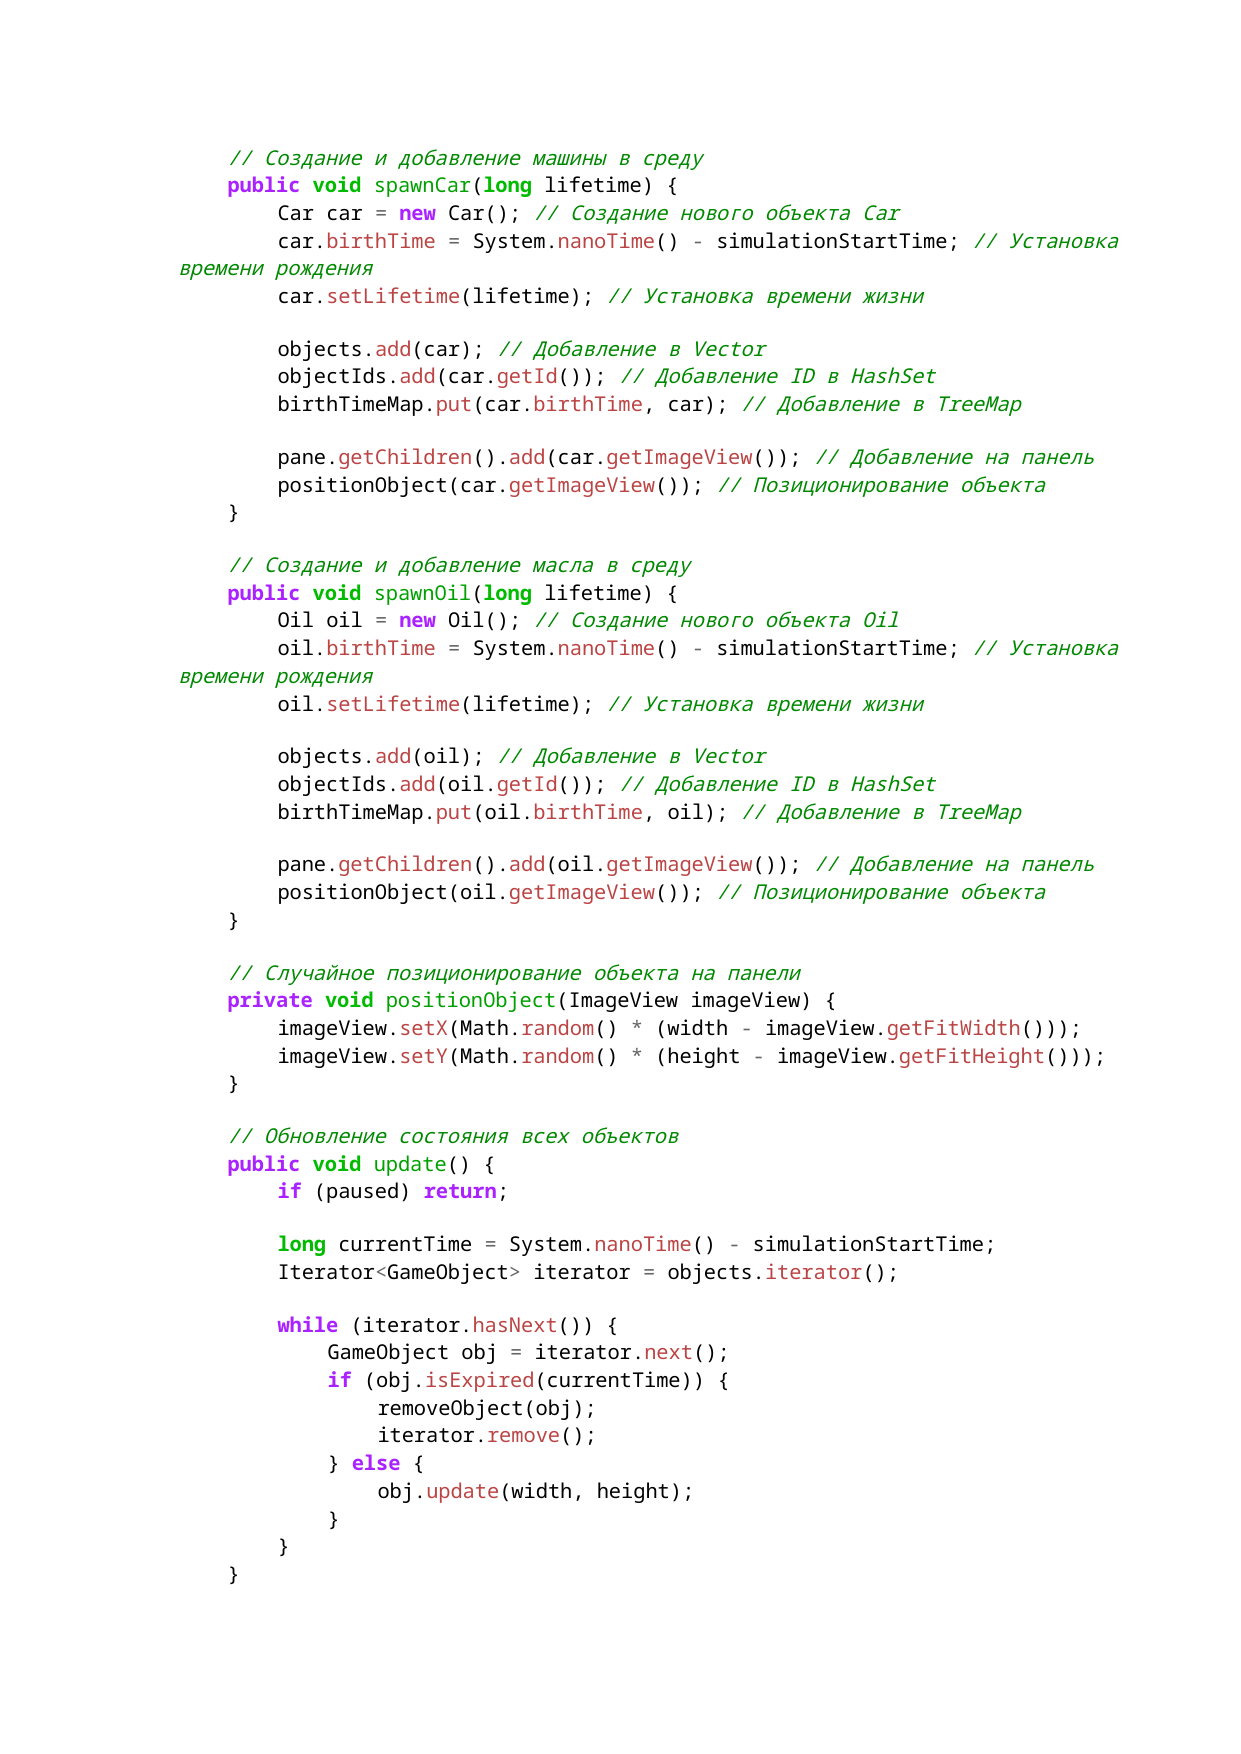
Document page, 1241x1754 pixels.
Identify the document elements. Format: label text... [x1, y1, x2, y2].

text // Создание и добавление машины в среду [177, 143, 1152, 171]
text imageView.setY(Math.random() * (height - imageView.getFitHeight())); [177, 1041, 1152, 1069]
text } [177, 498, 1152, 526]
text long currentTime = System.nanoTime() - simulationStartTime; [177, 1230, 1152, 1257]
text if (paused) return; [177, 1177, 1152, 1205]
text positionObject(oil.getImageView()); // Позиционирование объекта [177, 878, 1152, 905]
text public void spawnCar(long lifetime) { [177, 171, 1152, 198]
text oil.birthTime = System.nanoTime() - simulationStartTime; // Установка времени рождения [177, 634, 1152, 689]
text objectIds.add(car.getId()); // Добавление ID в HashSet [177, 362, 1152, 390]
text Iterator<GameObject> iterator = objects.iterator(); [177, 1257, 1152, 1285]
text birthTimeMap.put(car.birthTime, car); // Добавление в TreeMap [177, 390, 1152, 417]
text objects.add(car); // Добавление в Vector [177, 334, 1152, 362]
text objects.add(oil); // Добавление в Vector [177, 742, 1152, 769]
text // Обновление состояния всех объектов [177, 1122, 1152, 1149]
text } [177, 1504, 1152, 1532]
text GameObject obj = iterator.next(); [177, 1338, 1152, 1366]
text oil.setLifetime(lifetime); // Установка времени жизни [177, 689, 1152, 717]
text Car car = new Car(); // Создание нового объекта Car [177, 198, 1152, 226]
text // Создание и добавление масла в среду [177, 551, 1152, 578]
text car.birthTime = System.nanoTime() - simulationStartTime; // Установка времени рождения [177, 226, 1152, 282]
text pane.getChildren().add(car.getImageView()); // Добавление на панель [177, 442, 1152, 470]
text } [177, 1532, 1152, 1559]
text birthTimeMap.put(oil.birthTime, oil); // Добавление в TreeMap [177, 797, 1152, 825]
text // Случайное позиционирование объекта на панели [177, 958, 1152, 986]
text objectIds.add(oil.getId()); // Добавление ID в HashSet [177, 769, 1152, 797]
text iterator.remove(); [177, 1421, 1152, 1449]
text } [177, 1559, 1152, 1587]
text private void positionObject(ImageView imageView) { [177, 986, 1152, 1013]
text Oil oil = new Oil(); // Создание нового объекта Oil [177, 606, 1152, 634]
text if (obj.isExpired(currentTime)) { [177, 1366, 1152, 1393]
text removeObject(obj); [177, 1393, 1152, 1421]
text public void spawnOil(long lifetime) { [177, 578, 1152, 606]
text pane.getChildren().add(oil.getImageView()); // Добавление на панель [177, 850, 1152, 878]
text imageView.setX(Math.random() * (width - imageView.getFitWidth())); [177, 1013, 1152, 1041]
text positionObject(car.getImageView()); // Позиционирование объекта [177, 470, 1152, 498]
text } else { [177, 1449, 1152, 1476]
text } [177, 1069, 1152, 1097]
text public void update() { [177, 1149, 1152, 1177]
text while (iterator.hasNext()) { [177, 1310, 1152, 1338]
text } [177, 905, 1152, 933]
text obj.update(width, height); [177, 1476, 1152, 1504]
text car.setLifetime(lifetime); // Установка времени жизни [177, 282, 1152, 309]
